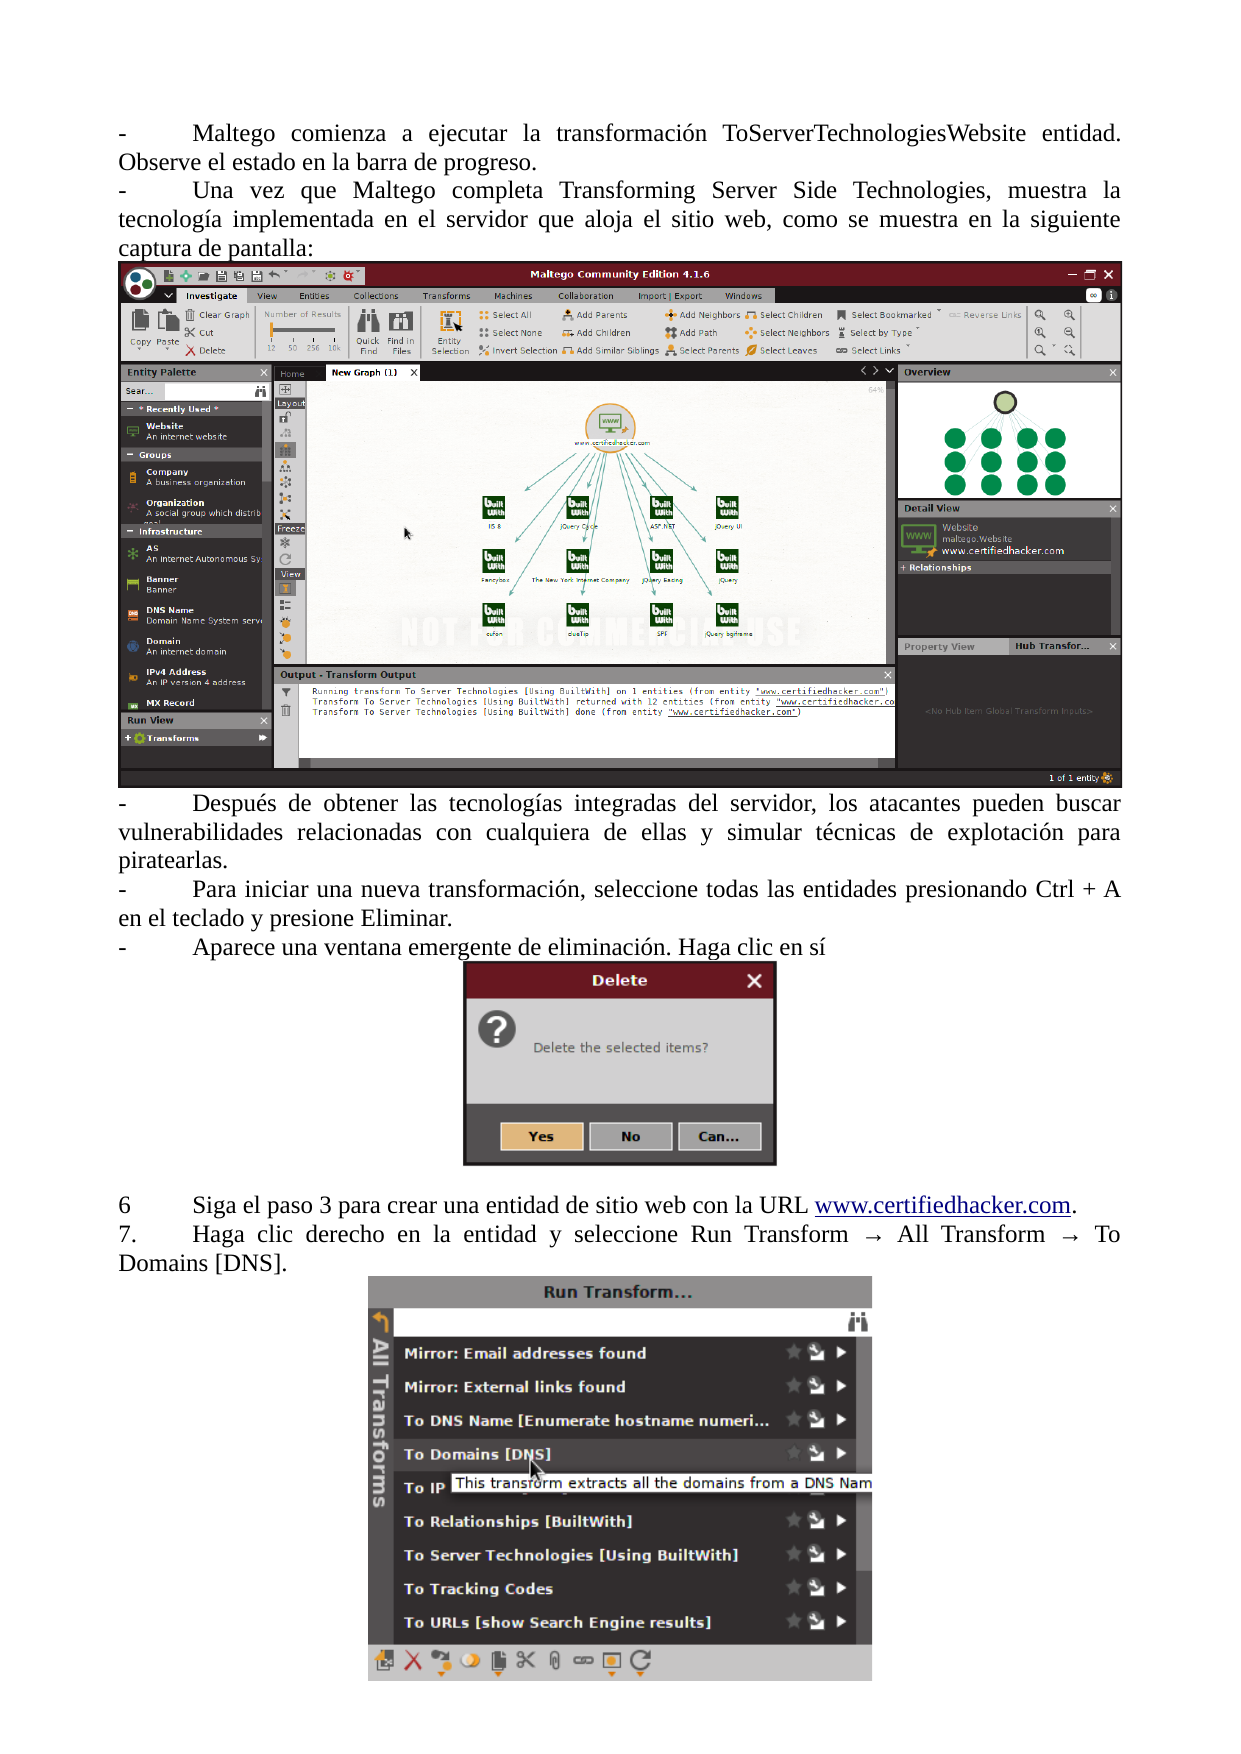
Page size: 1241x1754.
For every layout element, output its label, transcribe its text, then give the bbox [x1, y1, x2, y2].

text - Una vez que Maltego completa Transforming Server Side Technologies, muestra la tecnología implementada en el servidor que aloja el sitio web, como se muestra en la siguiente captura de pantalla: [118, 176, 1122, 261]
text - Aparece una ventana emergente de eliminación. Haga clic en sí [118, 932, 1122, 961]
text 6 Siga el paso 3 para crear una entidad de sitio web con la URL www.certifiedhacker.com. [118, 1191, 1122, 1219]
text 7. Haga clic derecho en la entidad y seleccione Run Transform → All Transform → To Domains [DNS]. [118, 1219, 1122, 1277]
picture [118, 261, 1123, 788]
picture [368, 1276, 873, 1681]
text - Maltego comienza a ejecutar la transformación ToServerTechnologiesWebsite entidad. Observe el estado en la barra de progreso. [118, 118, 1122, 176]
text - Después de obtener las tecnologías integradas del servidor, los atacantes pueden buscar vulnerabilidades relacionadas con cualquiera de ellas y simular técnicas de explotación para piratearlas. [118, 788, 1122, 874]
text - Para iniciar una nueva transformación, seleccione todas las entidades presionando Ctrl + A en el teclado y presione Eliminar. [118, 874, 1122, 932]
picture [462, 960, 778, 1167]
